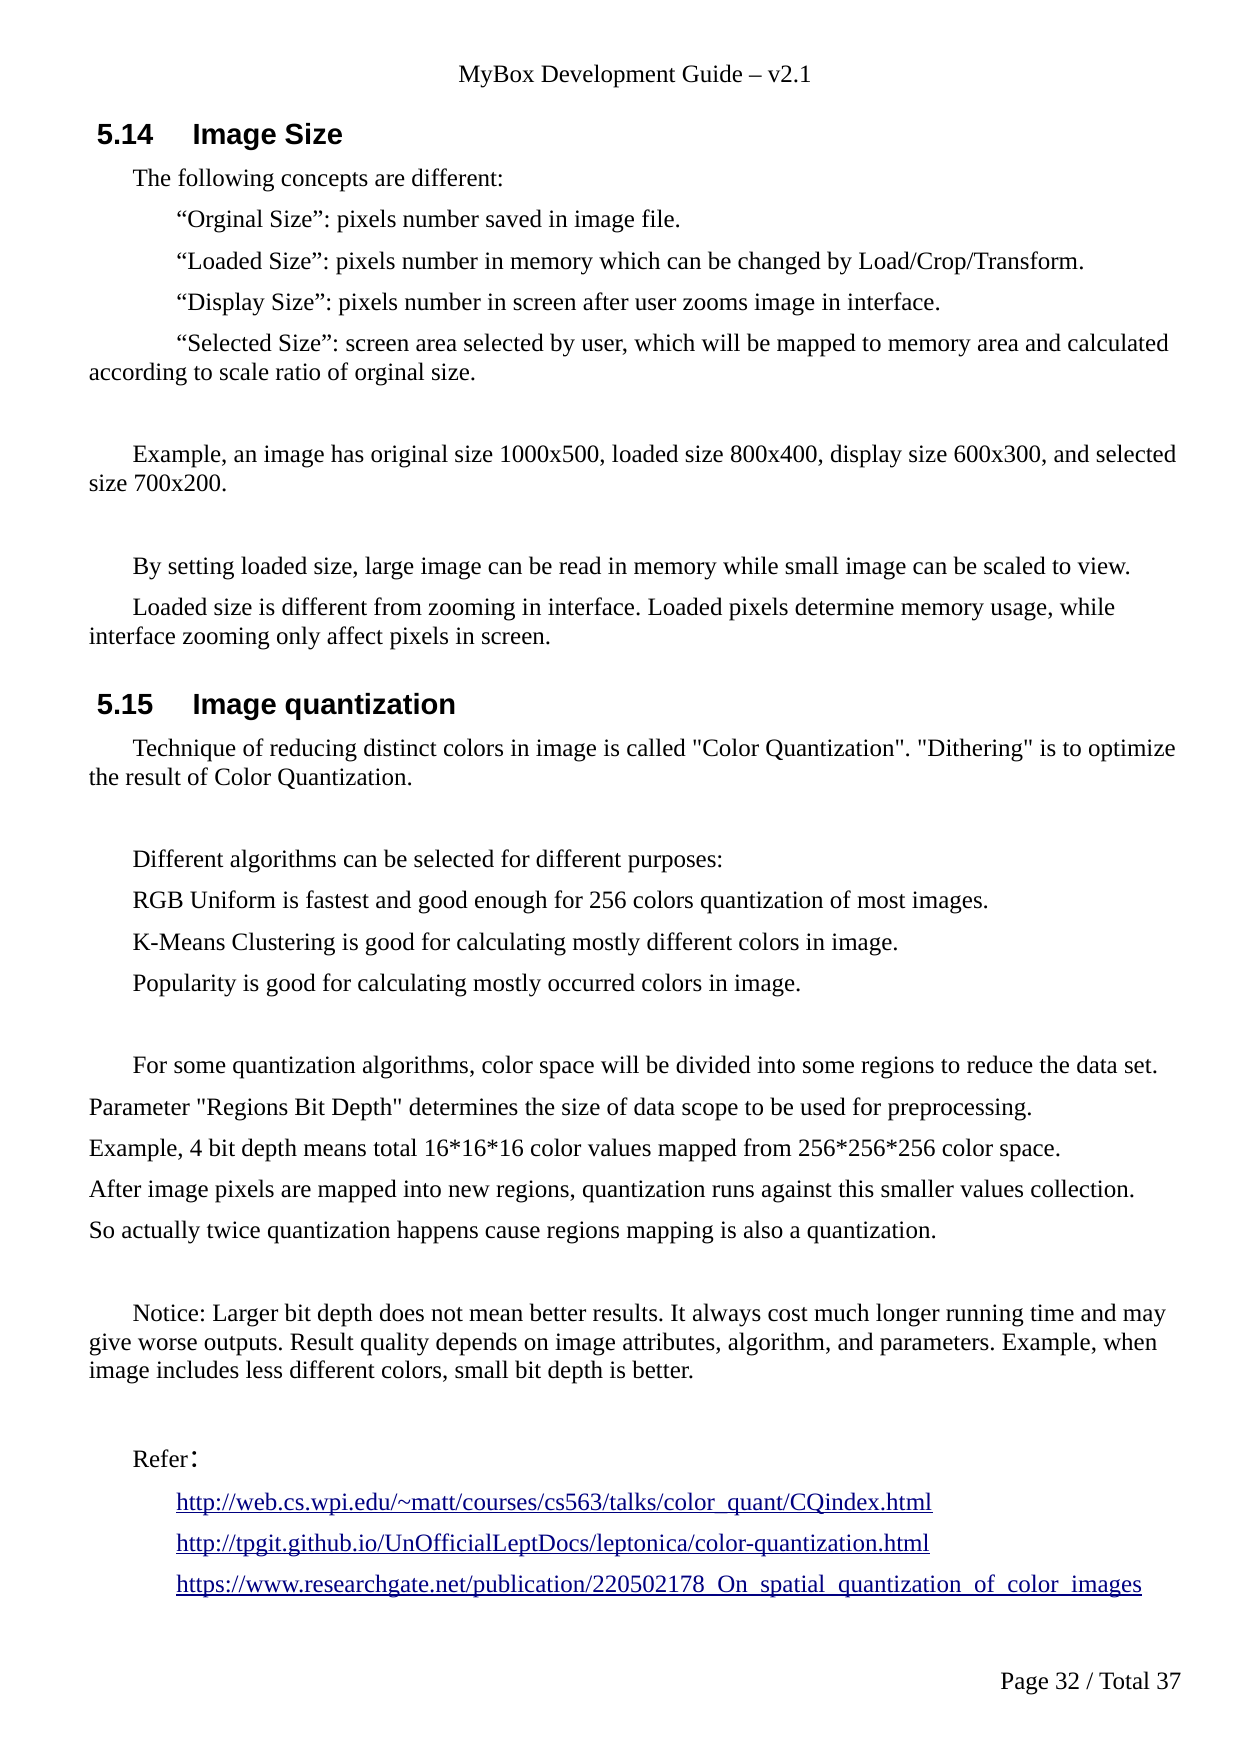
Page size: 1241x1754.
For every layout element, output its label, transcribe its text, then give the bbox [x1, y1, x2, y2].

text “Display Size”: pixels number in screen after user zooms image in interface. [88, 287, 1181, 316]
text By setting loaded size, large image can be read in memory while small image can be scaled to view. [88, 551, 1181, 579]
text The following concepts are different: [88, 163, 1181, 192]
text Loaded size is different from zooming in interface. Loaded pixels determine memory usage, while interface zooming only affect pixels in screen. [88, 592, 1181, 649]
text After image pixels are mapped into new regions, quantization runs against this smaller values collection. [88, 1174, 1181, 1203]
text Popularity is good for calculating mostly occurred colors in image. [88, 968, 1181, 997]
subtitle Image Size [88, 117, 1181, 151]
text Notice: Larger bit depth does not mean better results. It always cost much longer running time and may give worse outputs. Result quality depends on image attributes, algorithm, and parameters. Example, when image includes less different colors, small bit depth is better. [88, 1298, 1181, 1384]
text https://www.researchgate.net/publication/220502178_On_spatial_quantization_of_color_images [88, 1569, 1181, 1598]
text So actually twice quantization happens cause regions mapping is also a quantization. [88, 1216, 1181, 1244]
text Parameter "Regions Bit Depth" determines the size of data scope to be used for preprocessing. [88, 1092, 1181, 1121]
text For some quantization algorithms, color space will be divided into some regions to reduce the data set. [88, 1051, 1181, 1079]
text RGB Uniform is fastest and good enough for 256 colors quantization of most images. [88, 886, 1181, 914]
text Refer： [88, 1438, 1181, 1474]
text “Selected Size”: screen area selected by user, which will be mapped to memory area and calculated according to scale ratio of orginal size. [88, 328, 1181, 386]
text Technique of reducing distinct colors in image is called "Color Quantization". "Dithering" is to optimize the result of Color Quantization. [88, 733, 1181, 791]
text Different algorithms can be selected for different purposes: [88, 844, 1181, 873]
text Example, 4 bit depth means total 16*16*16 color values mapped from 256*256*256 color space. [88, 1133, 1181, 1162]
text “Orginal Size”: pixels number saved in image file. [88, 204, 1181, 233]
text “Loaded Size”: pixels number in memory which can be changed by Load/Crop/Transform. [88, 246, 1181, 274]
text Example, an image has original size 1000x500, loaded size 800x400, display size 600x300, and selected size 700x200. [88, 439, 1181, 497]
text http://tpgit.github.io/UnOfficialLeptDocs/leptonica/color-quantization.html [88, 1528, 1181, 1557]
subtitle Image quantization [88, 687, 1181, 721]
text http://web.cs.wpi.edu/~matt/courses/cs563/talks/color_quant/CQindex.html [88, 1487, 1181, 1516]
text K-Means Clustering is good for calculating mostly different colors in image. [88, 927, 1181, 956]
